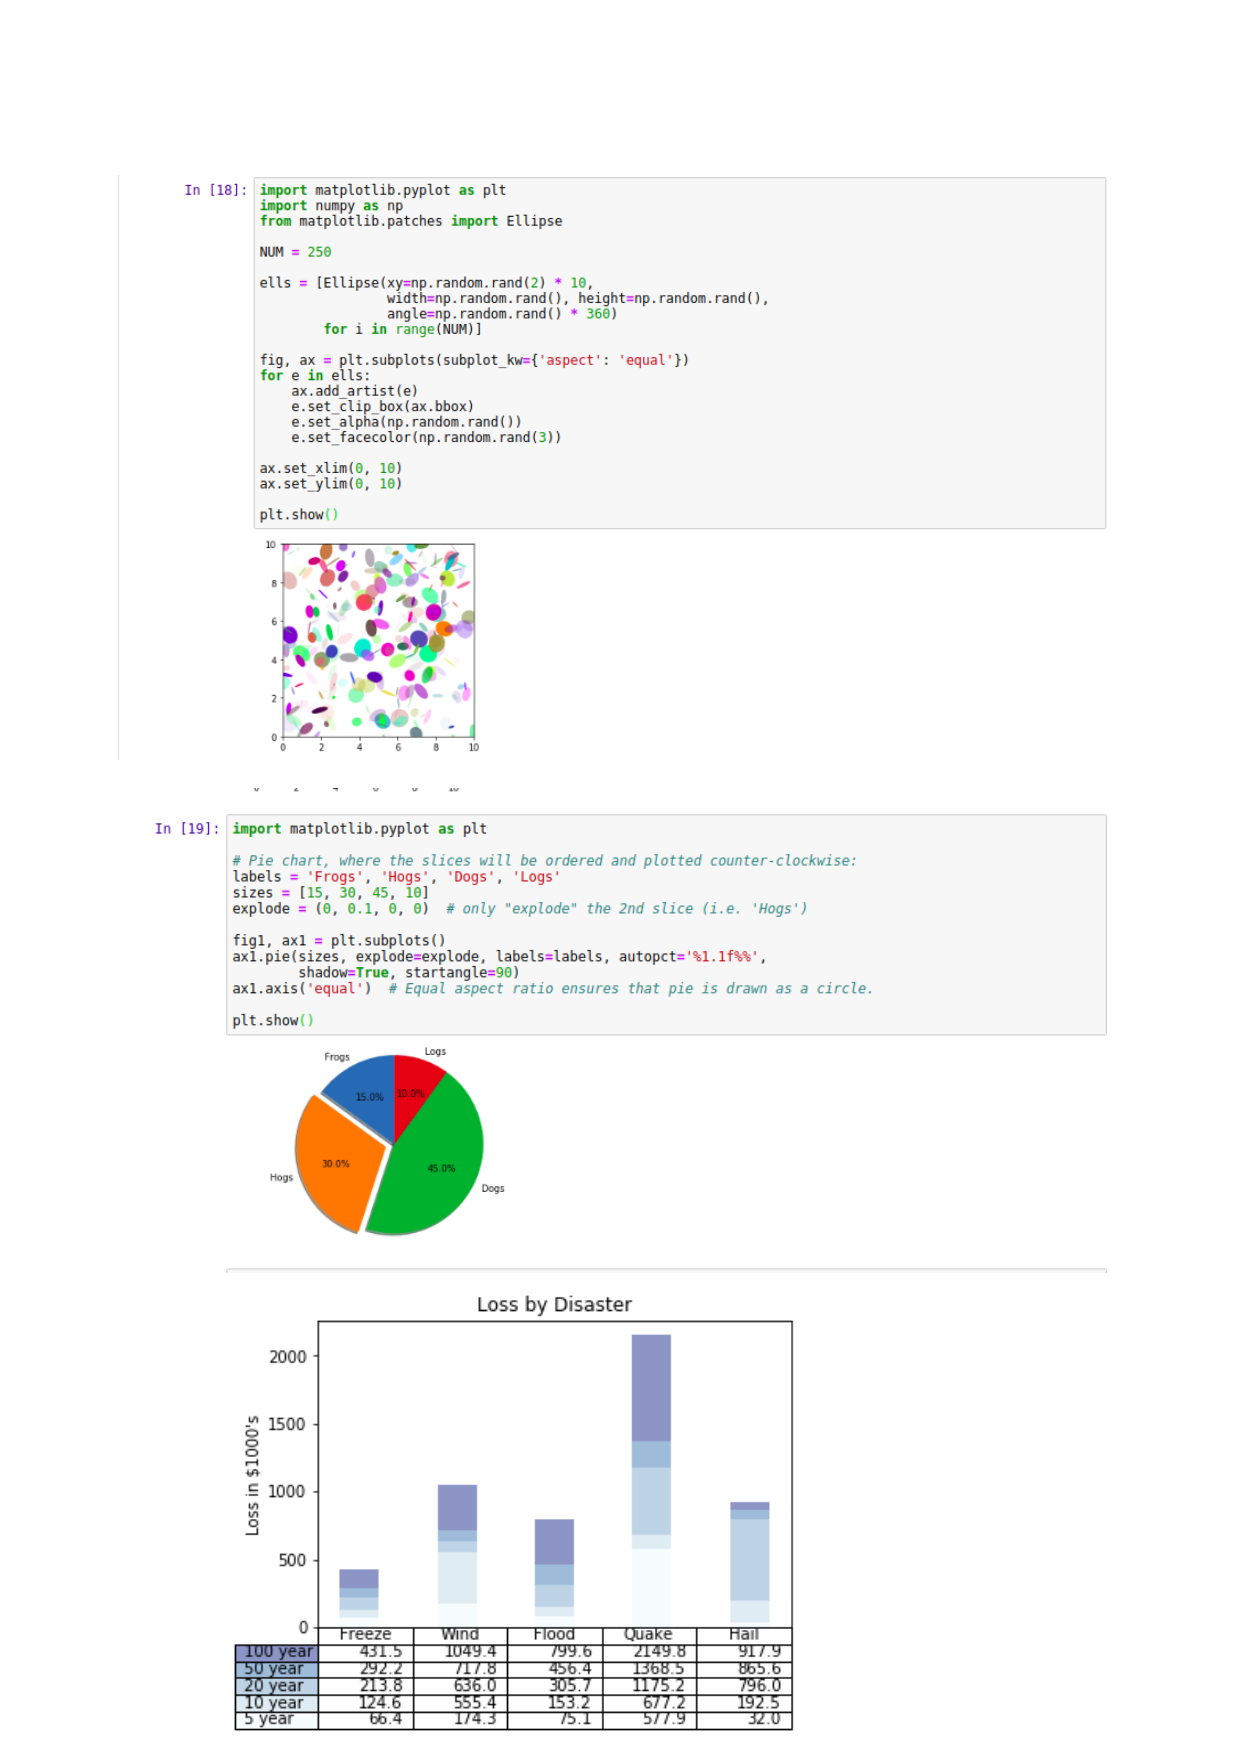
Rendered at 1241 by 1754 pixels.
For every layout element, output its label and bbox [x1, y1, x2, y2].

picture [118, 175, 1123, 760]
picture [118, 788, 1123, 1273]
picture [224, 1285, 801, 1740]
